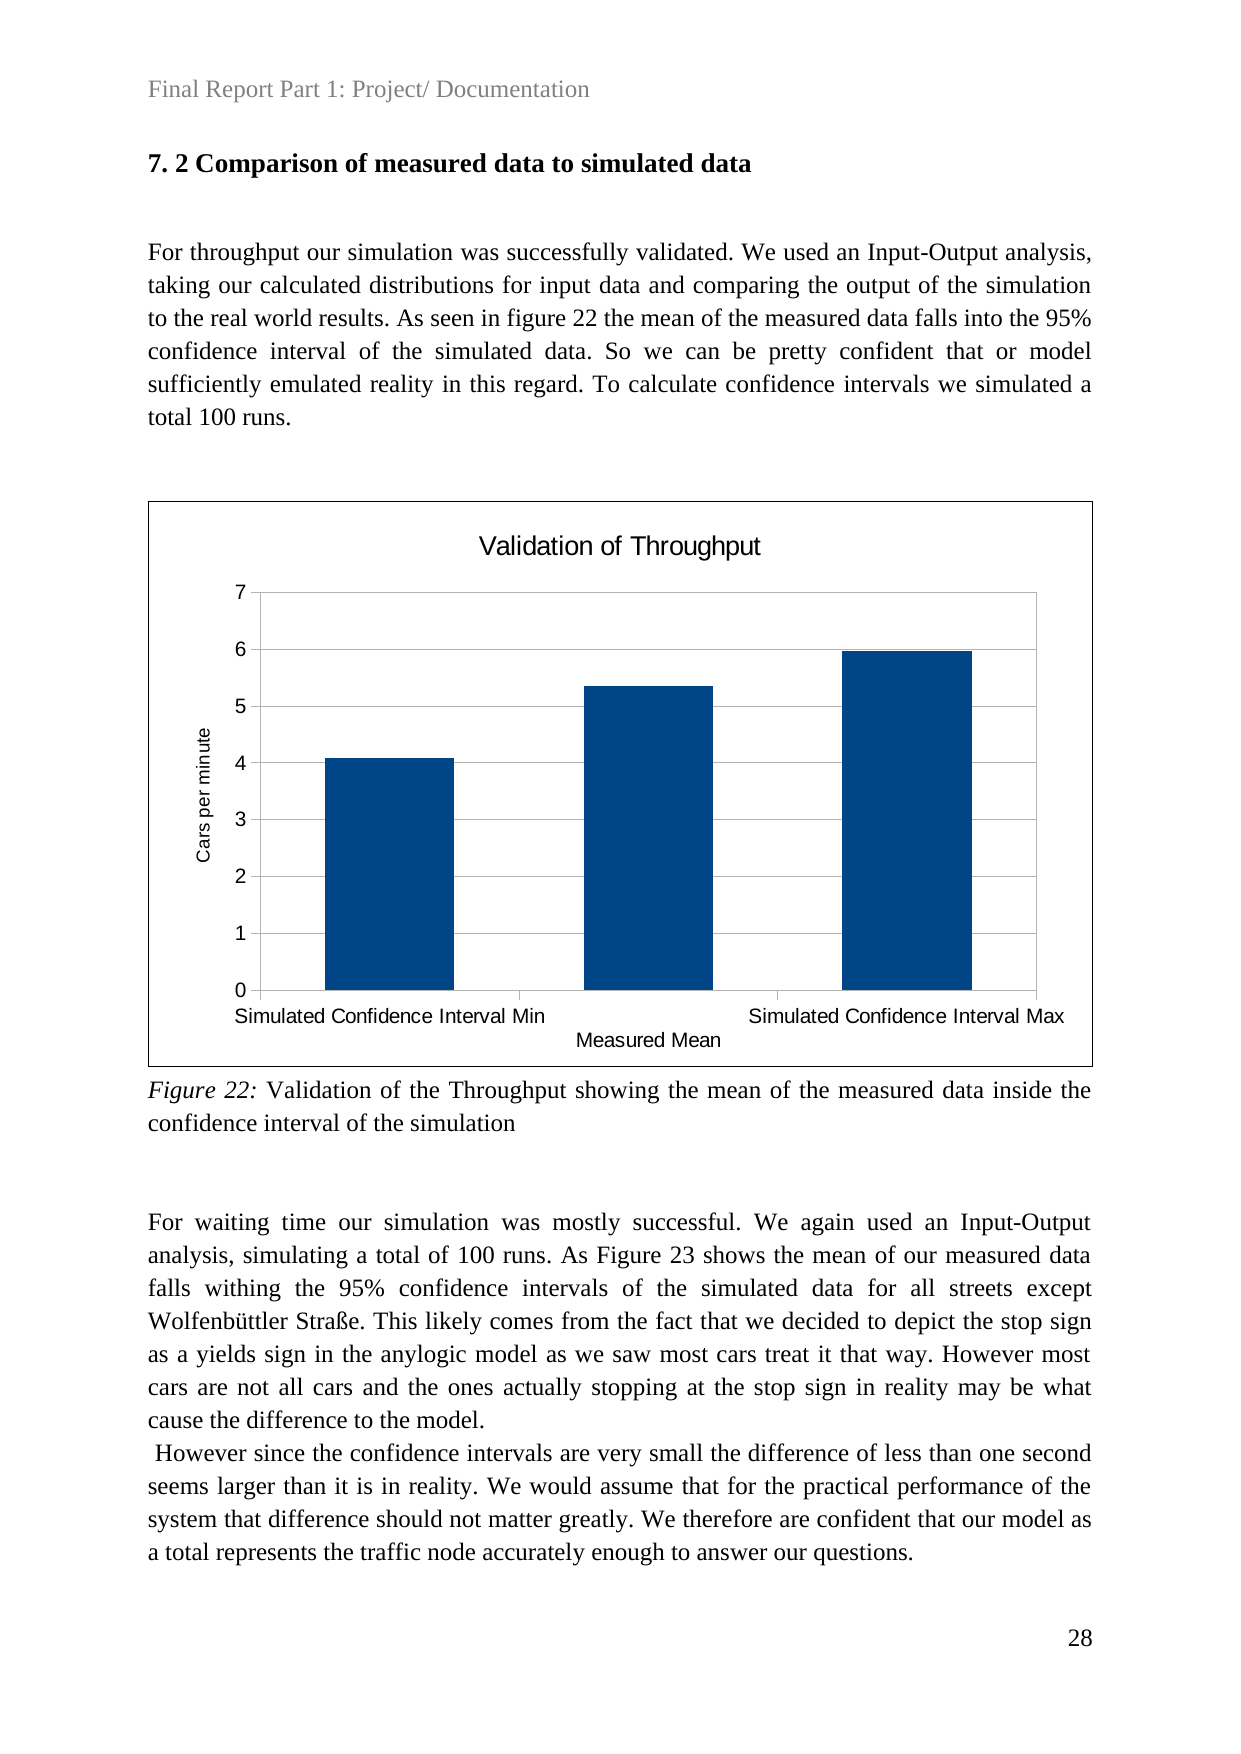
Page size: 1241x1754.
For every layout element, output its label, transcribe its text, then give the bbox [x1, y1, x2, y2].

text However since the confidence intervals are very small the difference of less than one second seems larger than it is in reality. We would assume that for the practical performance of the system that difference should not matter greatly. We therefore are confident that our model as a total represents the traffic node accurately enough to answer our questions. [148, 1438, 1093, 1566]
text For throughput our simulation was successfully validated. We used an Input-Output analysis, taking our calculated distributions for input data and comparing the output of the simulation to the real world results. As seen in figure 22 the mean of the measured data falls into the 95% confidence interval of the simulated data. So we can be pretty confident that or model sufficiently emulated reality in this regard. To calculate confidence intervals we simulated a total 100 runs. [148, 237, 1093, 431]
subtitle 7. 2 Comparison of measured data to simulated data [148, 148, 1093, 179]
text Figure 22: Validation of the Throughput showing the mean of the measured data inside the confidence interval of the simulation [148, 1067, 1093, 1137]
text For waiting time our simulation was mostly successful. We again used an Input-Output analysis, simulating a total of 100 runs. As Figure 23 shows the mean of our measured data falls withing the 95% confidence intervals of the simulated data for all streets except Wolfenbüttler Straße. This likely comes from the fact that we decided to depict the stop sign as a yields sign in the anylogic model as we saw most cars treat it that way. However most cars are not all cars and the ones actually stopping at the stop sign in reality may be what cause the difference to the model. [148, 1207, 1093, 1434]
